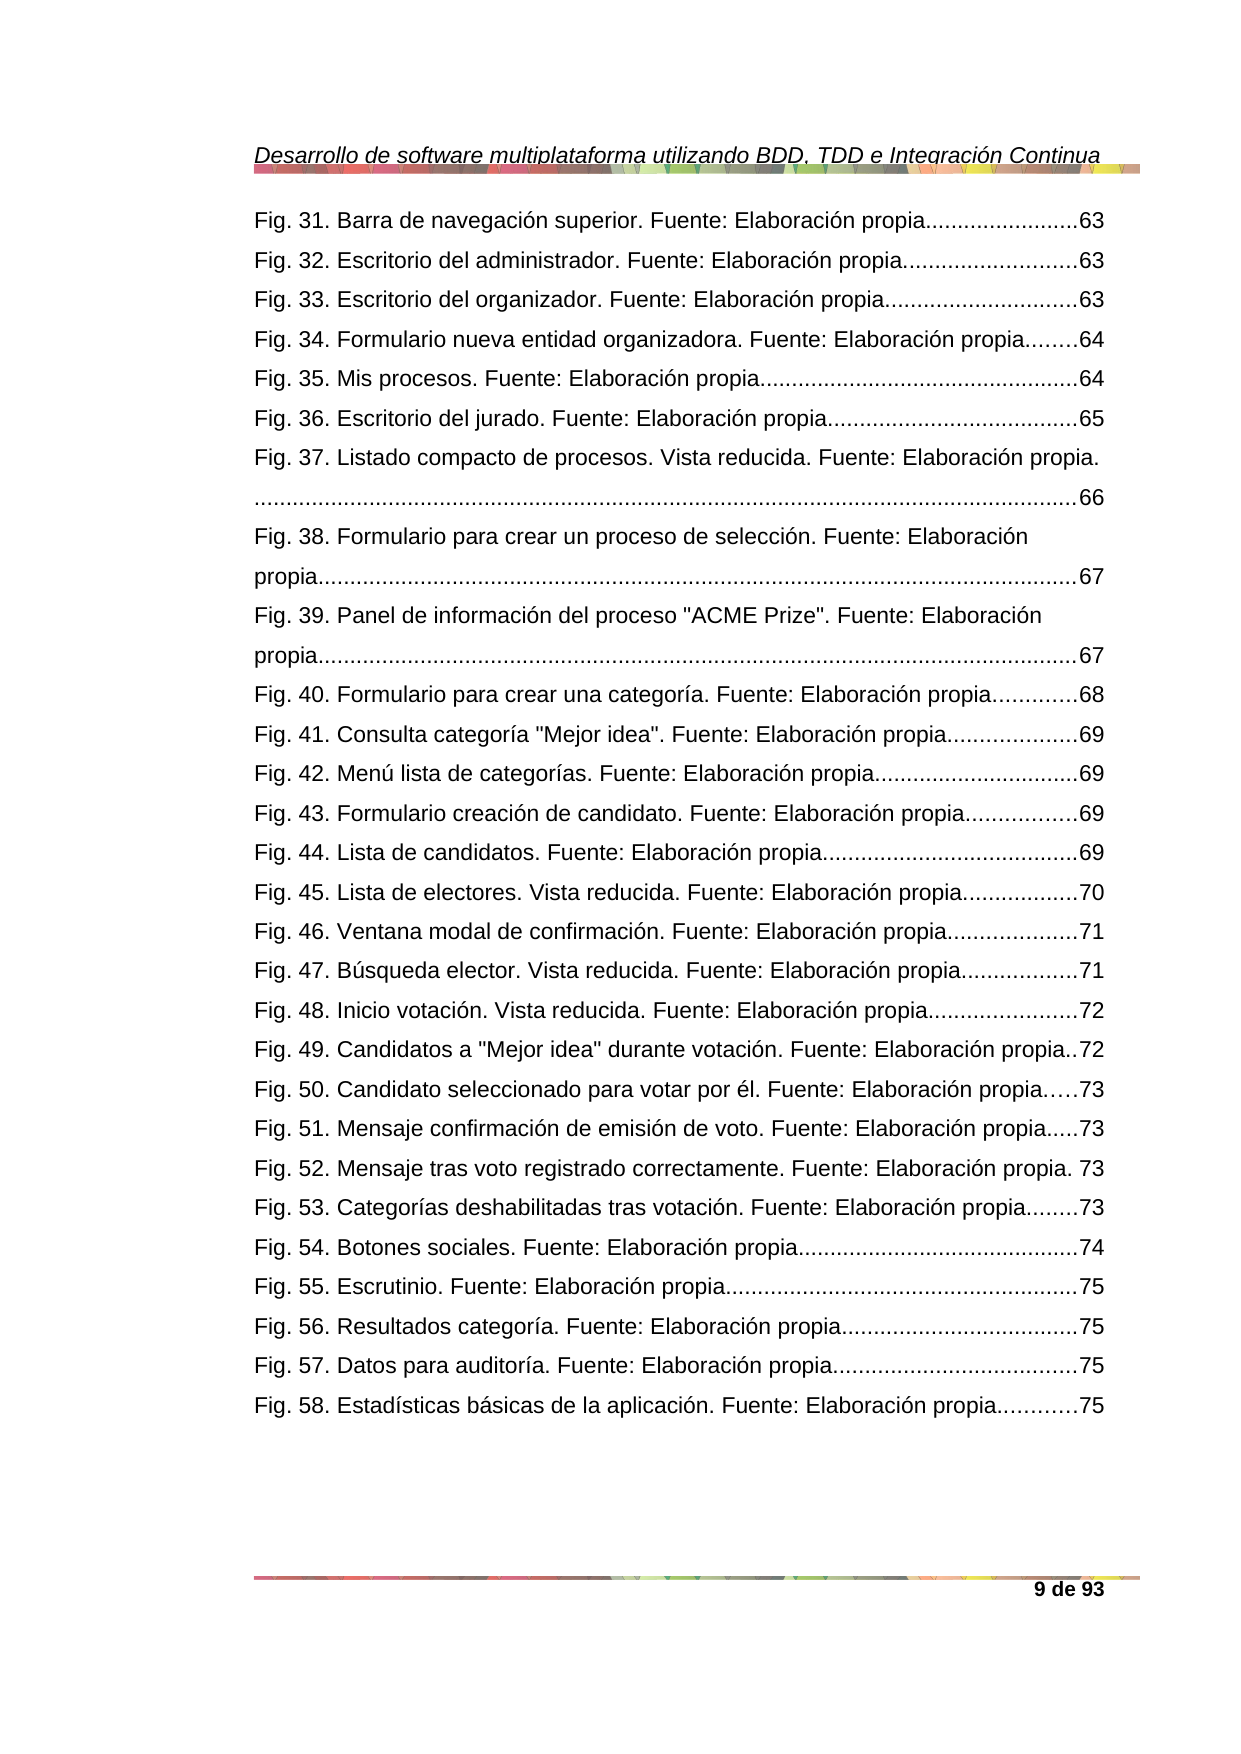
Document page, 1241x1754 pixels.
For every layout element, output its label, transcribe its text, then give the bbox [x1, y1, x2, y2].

text Fig. 51. Mensaje confirmación de emisión de voto. Fuente: Elaboración propia. 73 [254, 1115, 1104, 1142]
text Fig. 32. Escritorio del administrador. Fuente: Elaboración propia. 63 [254, 247, 1104, 273]
text Fig. 43. Formulario creación de candidato. Fuente: Elaboración propia. 69 [254, 799, 1104, 826]
text Fig. 50. Candidato seleccionado para votar por él. Fuente: Elaboración propia 73 [254, 1076, 1104, 1102]
text Fig. 42. Menú lista de categorías. Fuente: Elaboración propia. 69 [254, 760, 1104, 786]
text Fig. 55. Escrutinio. Fuente: Elaboración propia. 75 [254, 1273, 1104, 1299]
text Fig. 34. Formulario nueva entidad organizadora. Fuente: Elaboración propia. 64 [254, 326, 1104, 352]
text Fig. 31. Barra de navegación superior. Fuente: Elaboración propia. 63 [254, 207, 1104, 234]
text Fig. 53. Categorías deshabilitadas tras votación. Fuente: Elaboración propia. 73 [254, 1194, 1104, 1221]
text Fig. 45. Lista de electores. Vista reducida. Fuente: Elaboración propia. 70 [254, 878, 1104, 905]
text Fig. 46. Ventana modal de confirmación. Fuente: Elaboración propia. 71 [254, 918, 1104, 944]
text Fig. 44. Lista de candidatos. Fuente: Elaboración propia. 69 [254, 839, 1104, 865]
text Fig. 49. Candidatos a "Mejor idea" durante votación. Fuente: Elaboración propia. 72 [254, 1036, 1104, 1063]
text Fig. 47. Búsqueda elector. Vista reducida. Fuente: Elaboración propia. 71 [254, 957, 1104, 984]
text Fig. 40. Formulario para crear una categoría. Fuente: Elaboración propia 68 [254, 681, 1104, 707]
text Fig. 38. Formulario para crear un proceso de selección. Fuente: Elaboración propia. 67 [254, 523, 1104, 589]
text Fig. 35. Mis procesos. Fuente: Elaboración propia. 64 [254, 365, 1104, 392]
text Fig. 54. Botones sociales. Fuente: Elaboración propia. 74 [254, 1234, 1104, 1260]
text Fig. 56. Resultados categoría. Fuente: Elaboración propia. 75 [254, 1313, 1104, 1339]
text Fig. 39. Panel de información del proceso "ACME Prize". Fuente: Elaboración propia. 67 [254, 602, 1104, 668]
text Fig. 33. Escritorio del organizador. Fuente: Elaboración propia. 63 [254, 286, 1104, 313]
text Fig. 48. Inicio votación. Vista reducida. Fuente: Elaboración propia. 72 [254, 997, 1104, 1023]
text Fig. 57. Datos para auditoría. Fuente: Elaboración propia. 75 [254, 1352, 1104, 1378]
text Fig. 58. Estadísticas básicas de la aplicación. Fuente: Elaboración propia. 75 [254, 1392, 1104, 1418]
text Fig. 36. Escritorio del jurado. Fuente: Elaboración propia. 65 [254, 405, 1104, 431]
text Fig. 37. Listado compacto de procesos. Vista reducida. Fuente: Elaboración propia. 66 [254, 444, 1104, 510]
text Fig. 41. Consulta categoría "Mejor idea". Fuente: Elaboración propia. 69 [254, 721, 1104, 747]
text Fig. 52. Mensaje tras voto registrado correctamente. Fuente: Elaboración propia. 73 [254, 1155, 1104, 1181]
